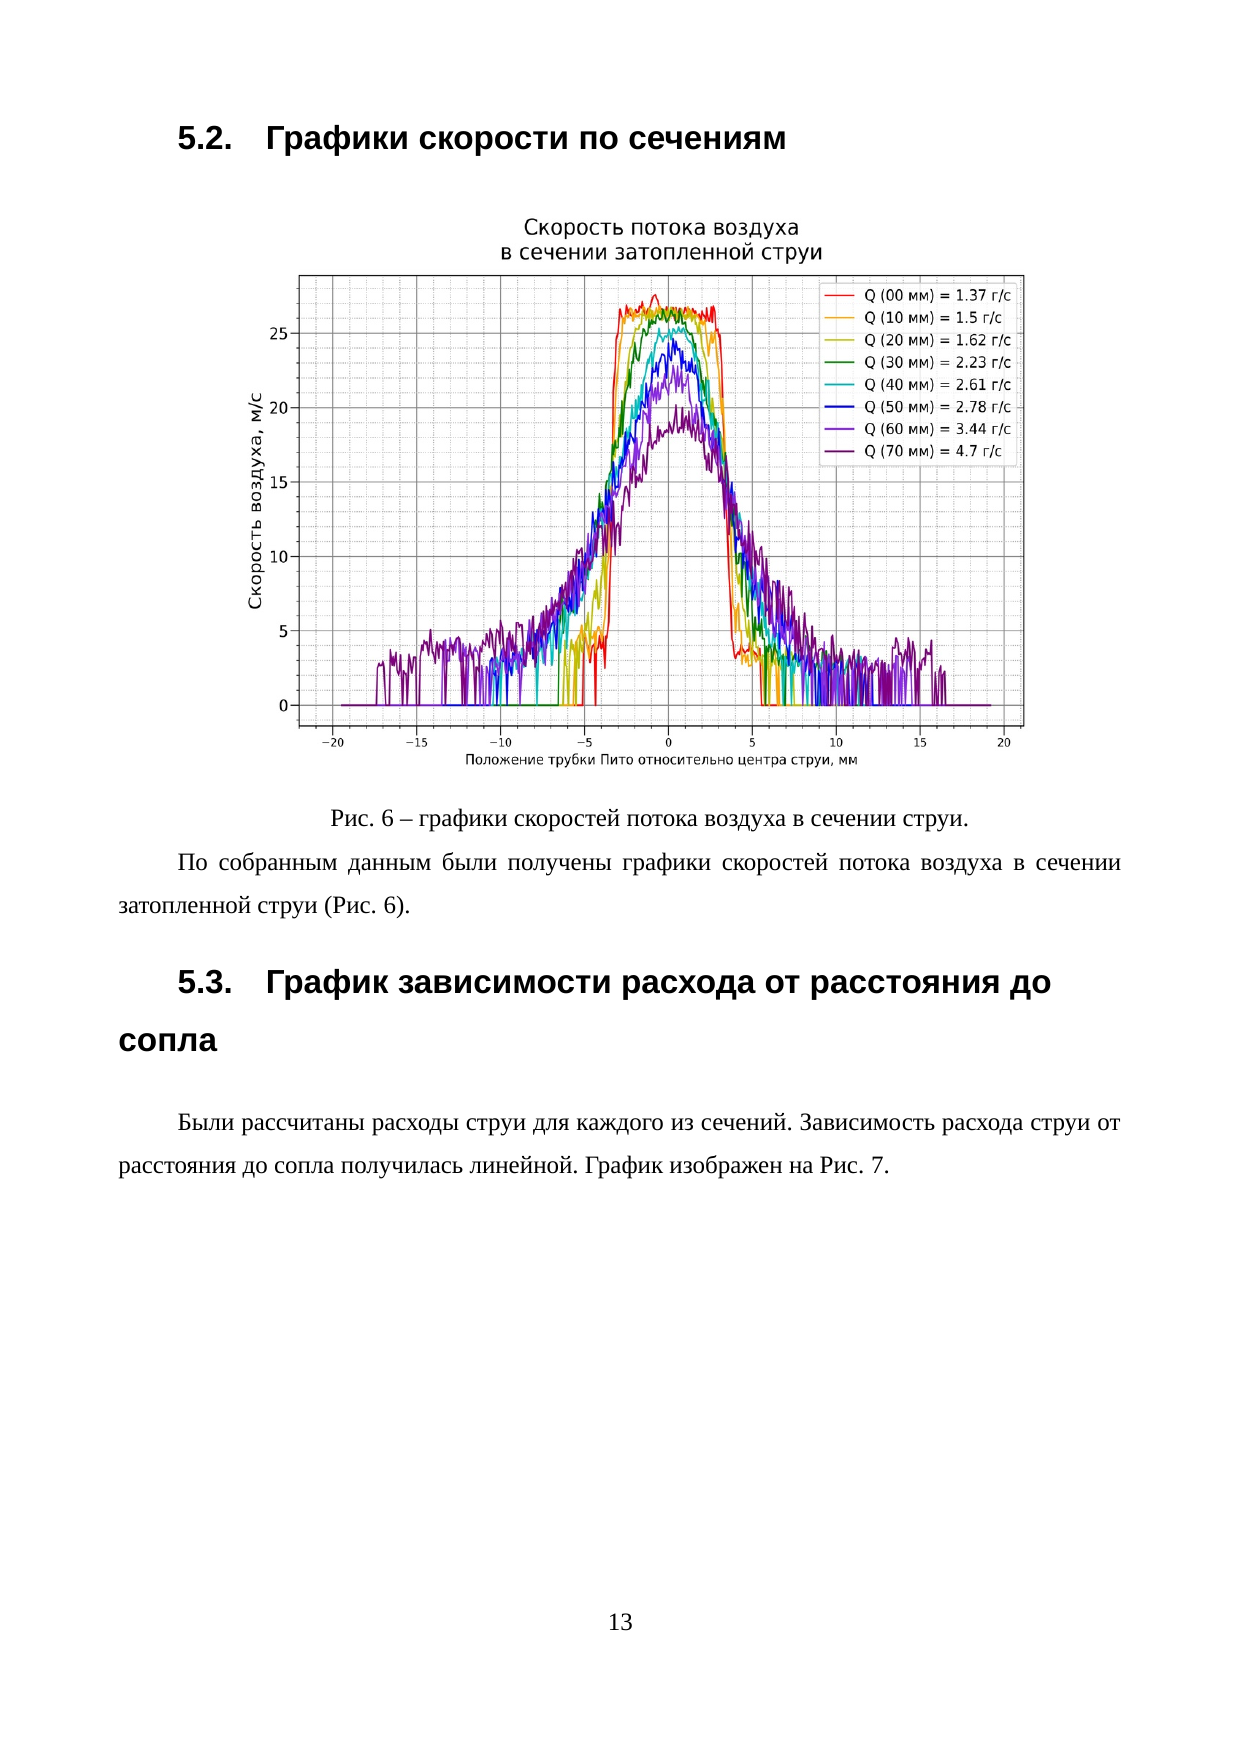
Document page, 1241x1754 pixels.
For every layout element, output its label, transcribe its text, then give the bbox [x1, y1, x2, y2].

picture [182, 205, 1117, 790]
text Были рассчитаны расходы струи для каждого из сечений. Зависимость расхода струи от расстояния до сопла получилась линейной. График изображен на Рис. 7. [118, 1107, 1122, 1179]
subtitle График зависимости расхода от расстояния до сопла [118, 962, 1122, 1058]
text По собранным данным были получены графики скоростей потока воздуха в сечении затопленной струи (Рис. 6). [118, 847, 1122, 918]
text Рис. 6 – графики скоростей потока воздуха в сечении струи. [118, 803, 1122, 832]
subtitle Графики скорости по сечениям [118, 118, 1122, 157]
